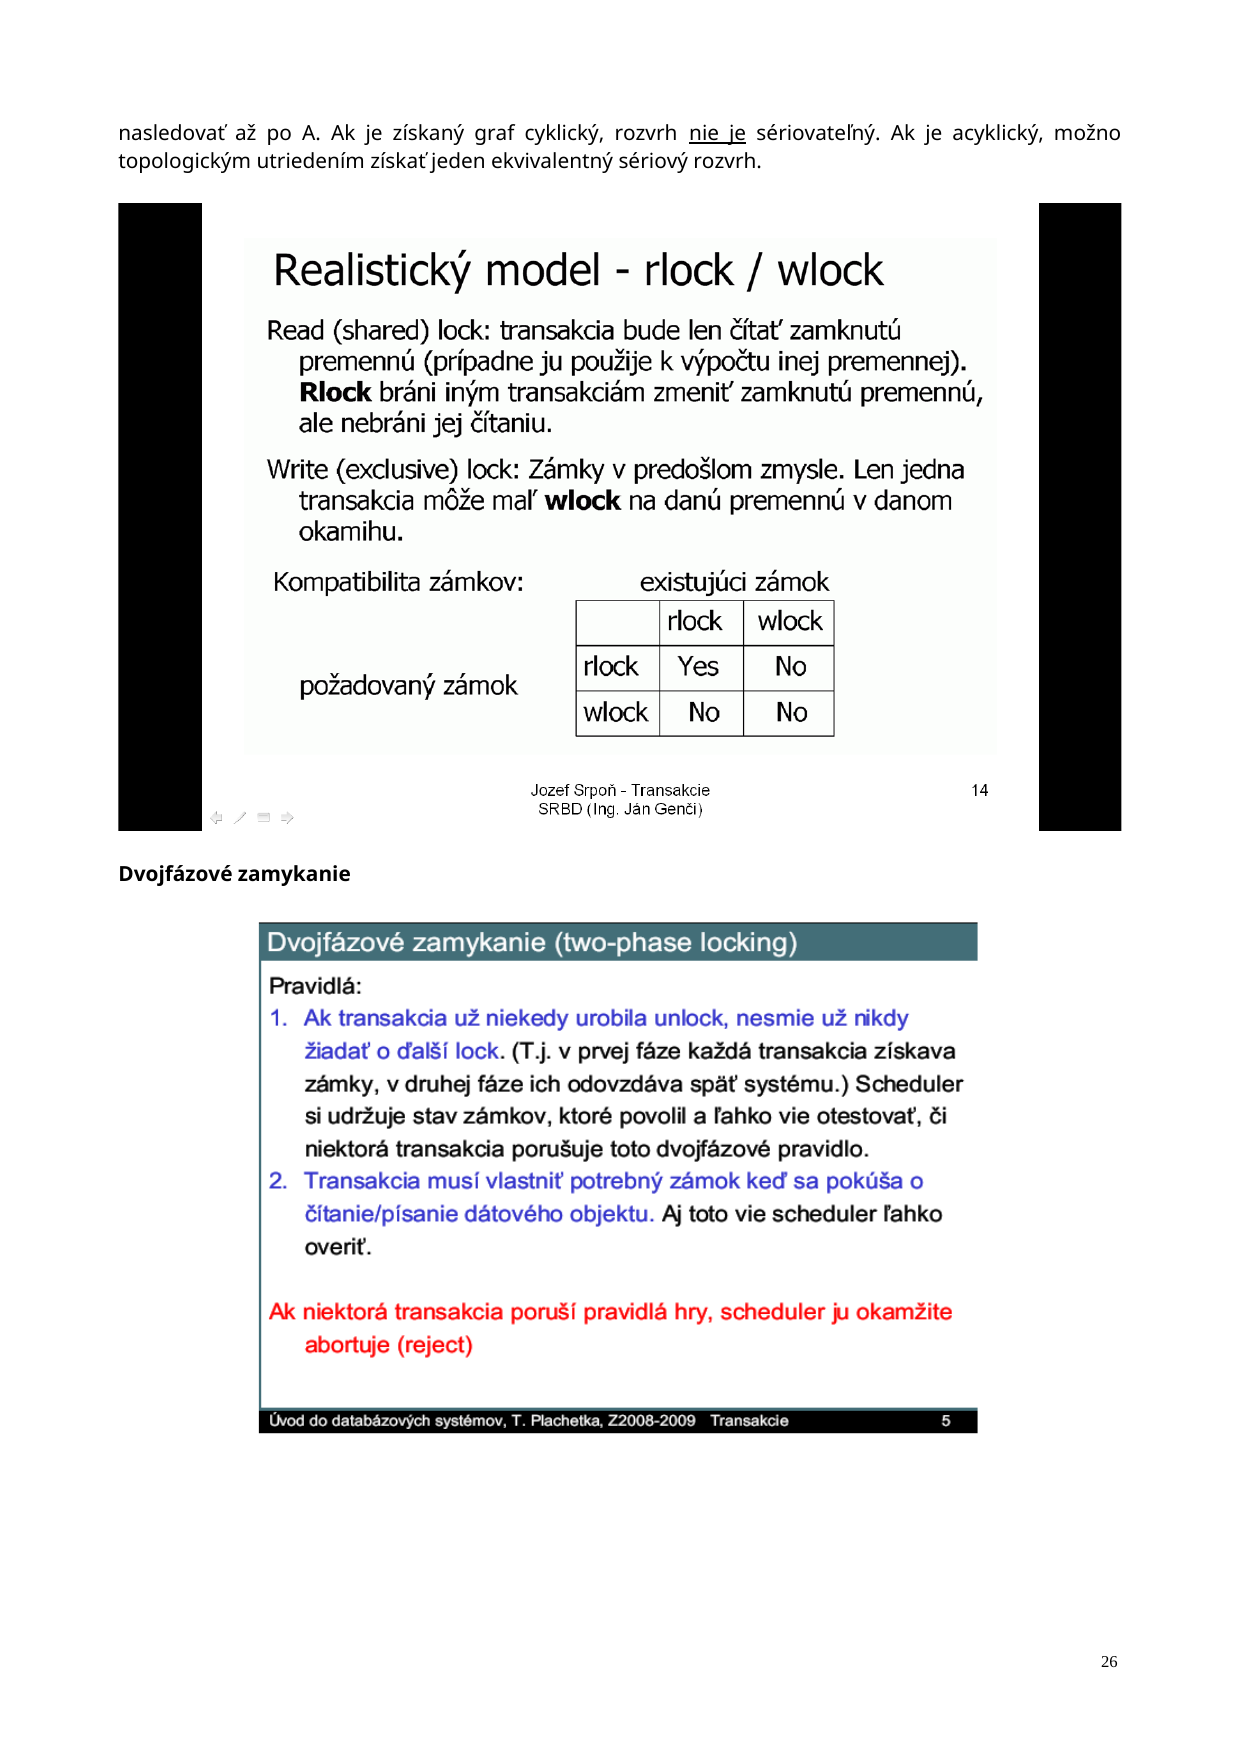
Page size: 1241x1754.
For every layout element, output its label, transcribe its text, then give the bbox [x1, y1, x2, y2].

picture [118, 203, 1122, 831]
picture [251, 916, 990, 1446]
text Dvojfázové zamykanie [118, 859, 1122, 887]
text nasledovať až po A. Ak je získaný graf cyklický, rozvrh nie je sériovateľný. Ak je acyklický, možno topologickým utriedením získať jeden ekvivalentný sériový rozvrh. [118, 118, 1122, 175]
